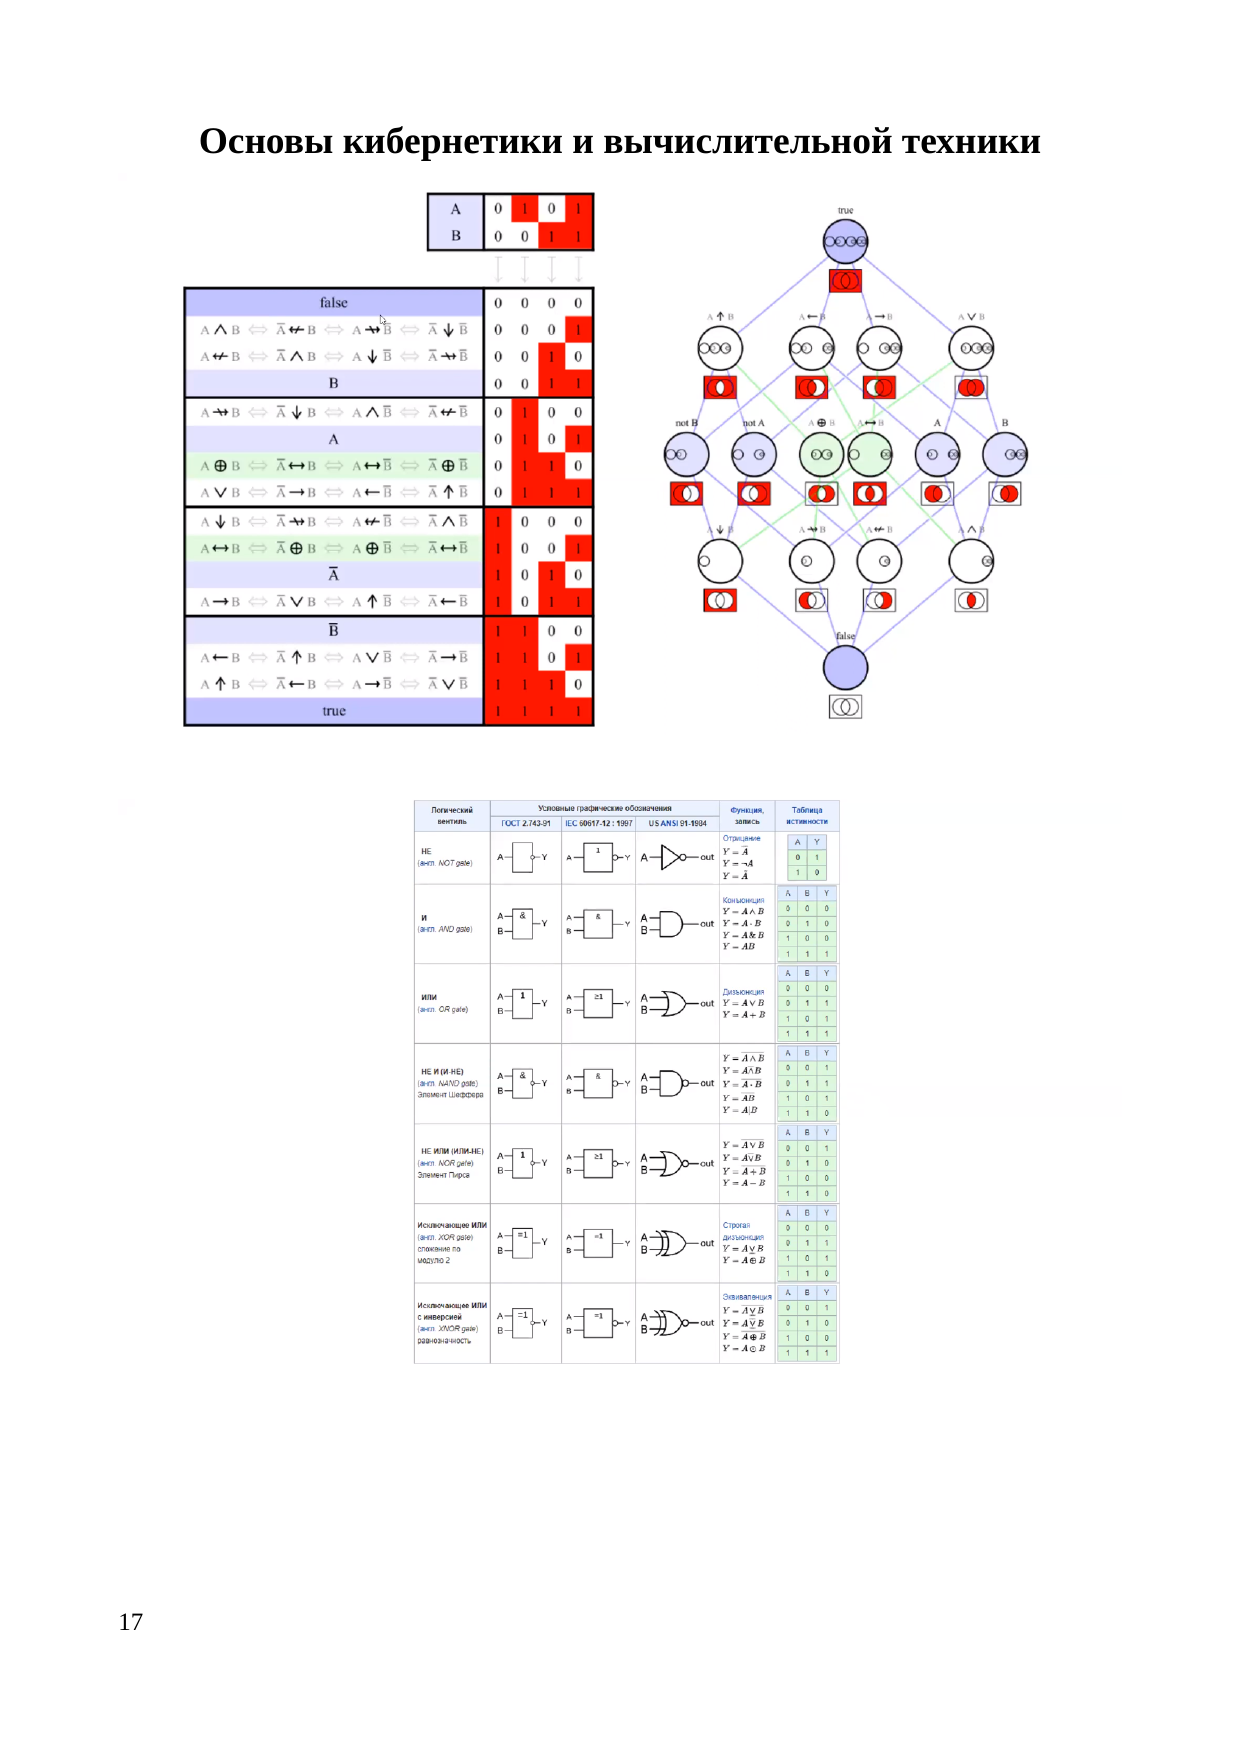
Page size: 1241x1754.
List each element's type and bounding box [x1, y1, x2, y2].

picture [118, 799, 1123, 1364]
picture [118, 173, 1123, 738]
